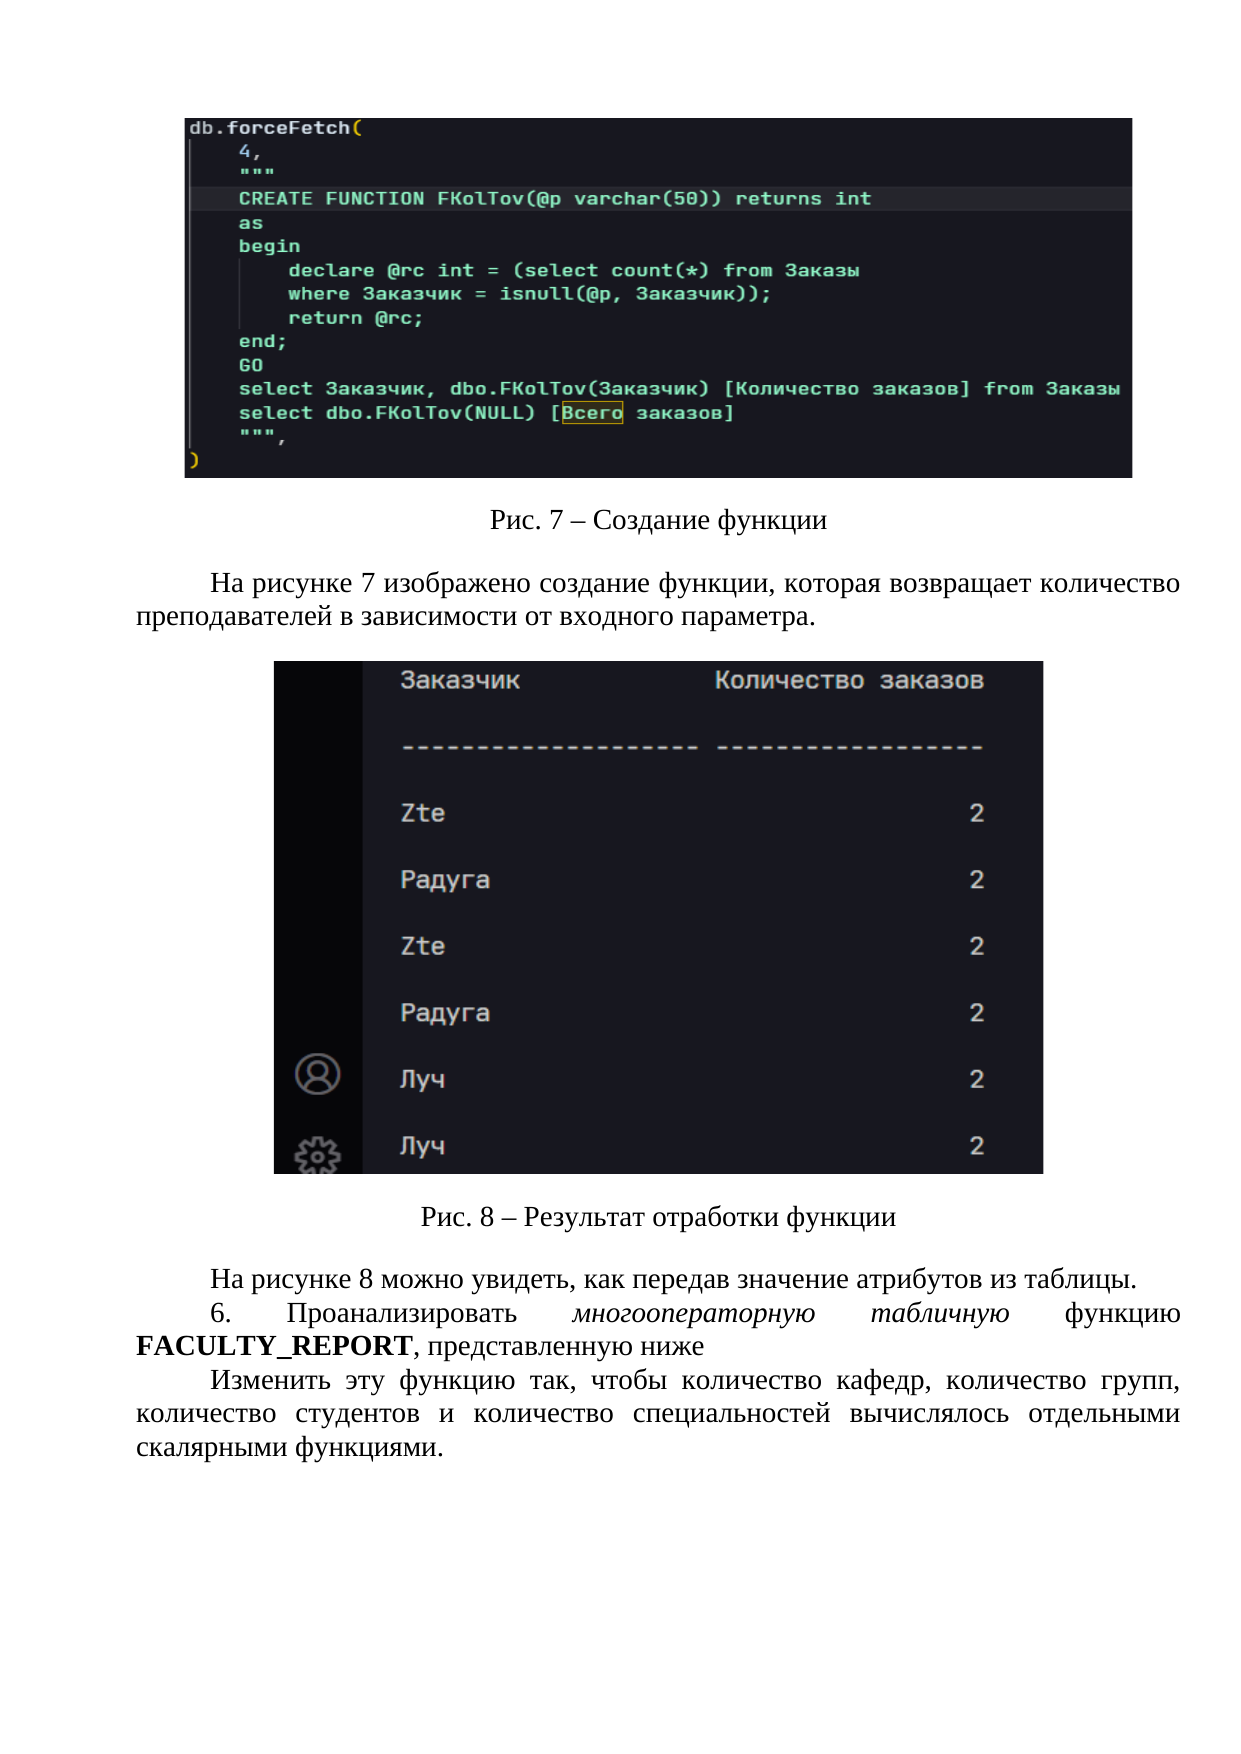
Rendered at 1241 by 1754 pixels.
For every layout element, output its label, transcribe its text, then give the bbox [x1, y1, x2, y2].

text Рис. 7 – Создание функции [136, 502, 1181, 536]
picture [184, 118, 1133, 478]
picture [273, 661, 1044, 1174]
text На рисунке 7 изображено создание функции, которая возвращает количество преподавателей в зависимости от входного параметра. [136, 565, 1181, 632]
text Рис. 8 – Результат отработки функции [136, 1199, 1181, 1232]
text 6. Проанализировать многооператорную табличную функцию FACULTY_REPORT, представленную ниже [136, 1295, 1181, 1362]
text На рисунке 8 можно увидеть, как передав значение атрибутов из таблицы. [136, 1261, 1181, 1295]
text Изменить эту функцию так, чтобы количество кафедр, количество групп, количество студентов и количество специальностей вычислялось отдельными скалярными функциями. [136, 1362, 1181, 1463]
